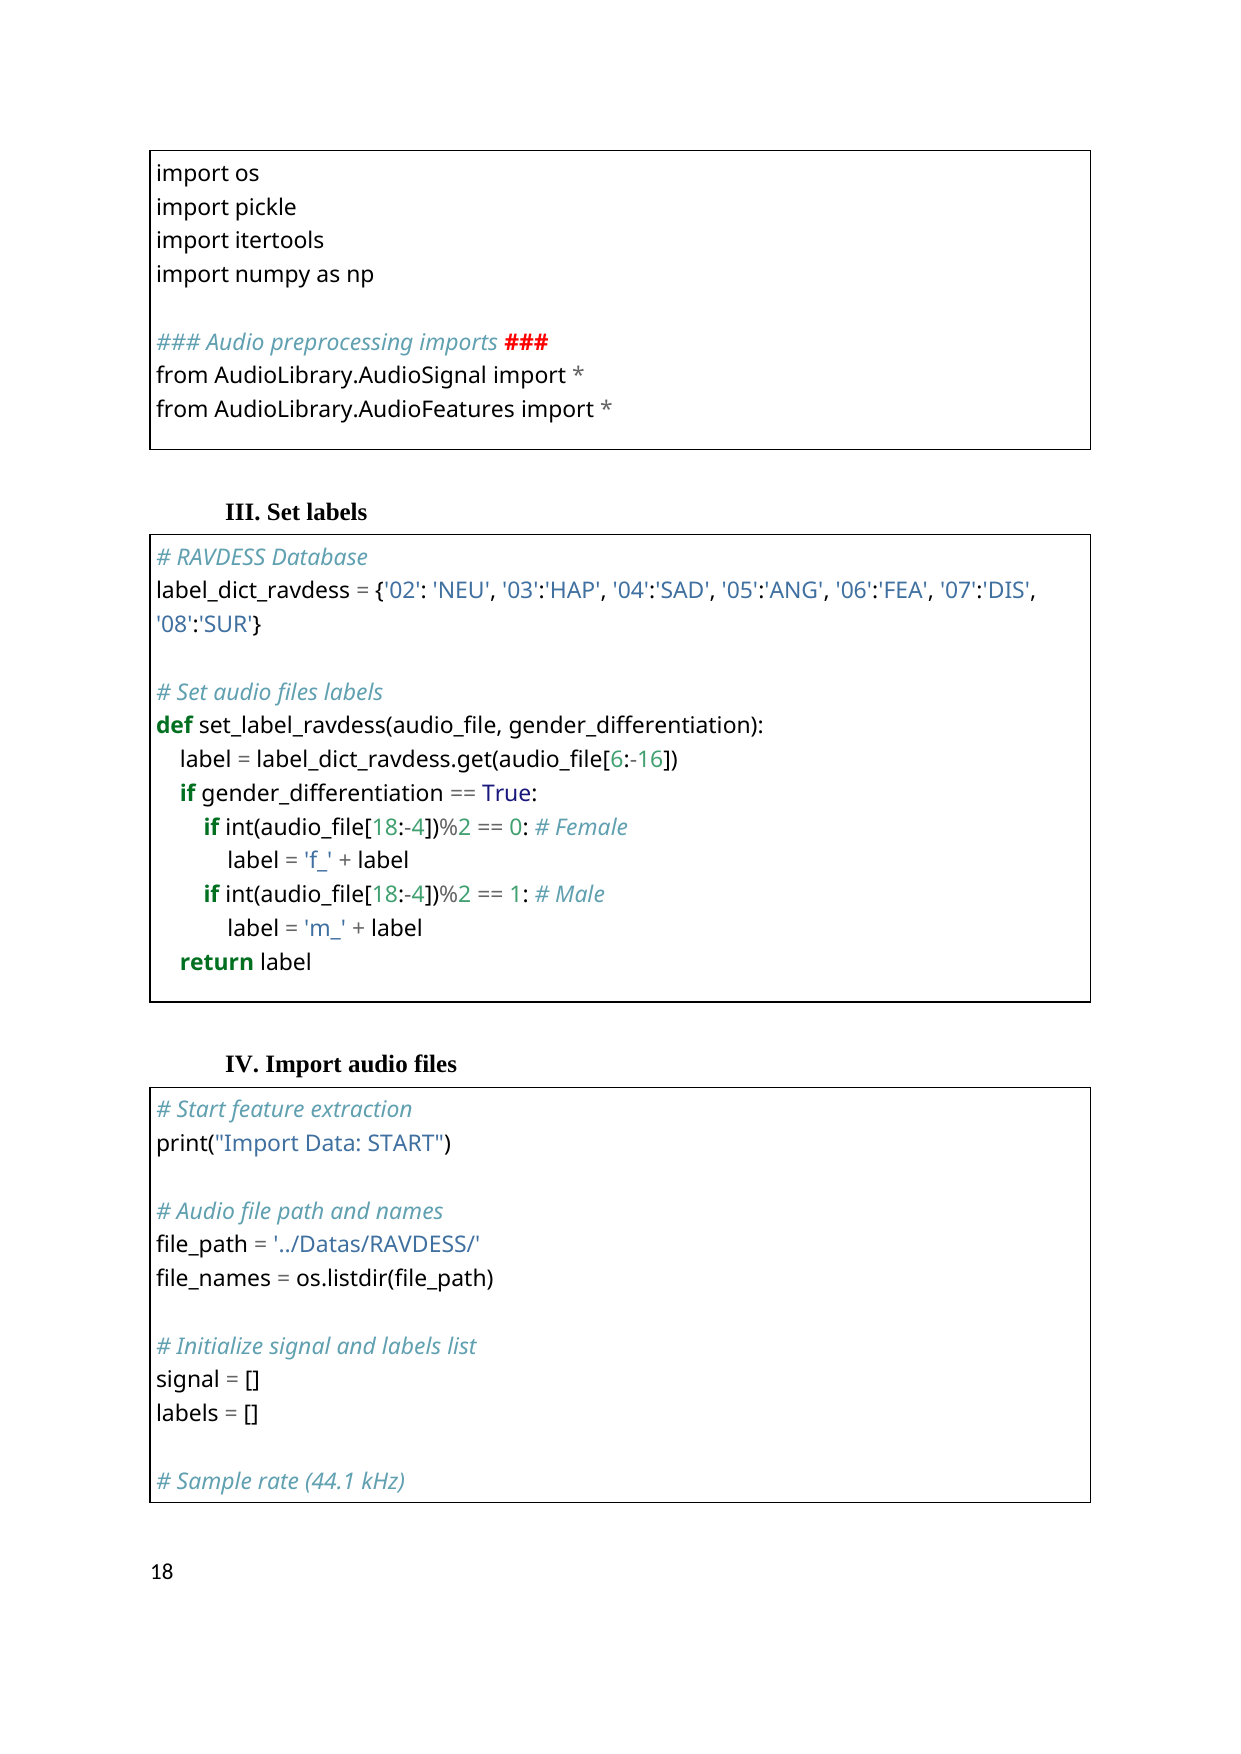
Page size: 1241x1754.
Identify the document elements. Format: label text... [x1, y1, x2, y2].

table_header # Start feature extraction print("Import Data: START") # Audio file path and names file_path = '../Datas/RAVDESS/' file_names = os.listdir(file_path) # Initialize signal and labels list signal = [] labels = [] # Sample rate (44.1 kHz) [151, 1088, 1090, 1502]
subtitle III. Set labels [150, 497, 1090, 525]
table_header # RAVDESS Database label_dict_ravdess = {'02': 'NEU', '03':'HAP', '04':'SAD', '05':'ANG', '06':'FEA', '07':'DIS', '08':'SUR'} # Set audio files labels def set_label_ravdess(audio_file, gender_differentiation): label = label_dict_ravdess.get(audio_file[6:-16]) if gender_differentiation == True: if int(audio_file[18:-4])%2 == 0: # Female label = 'f_' + label if int(audio_file[18:-4])%2 == 1: # Male label = 'm_' + label return label [151, 535, 1090, 1001]
subtitle IV. Import audio files [150, 1049, 1090, 1078]
table_header import os import pickle import itertools import numpy as np ### Audio preprocessing imports ### from AudioLibrary.AudioSignal import * from AudioLibrary.AudioFeatures import * [151, 151, 1090, 449]
